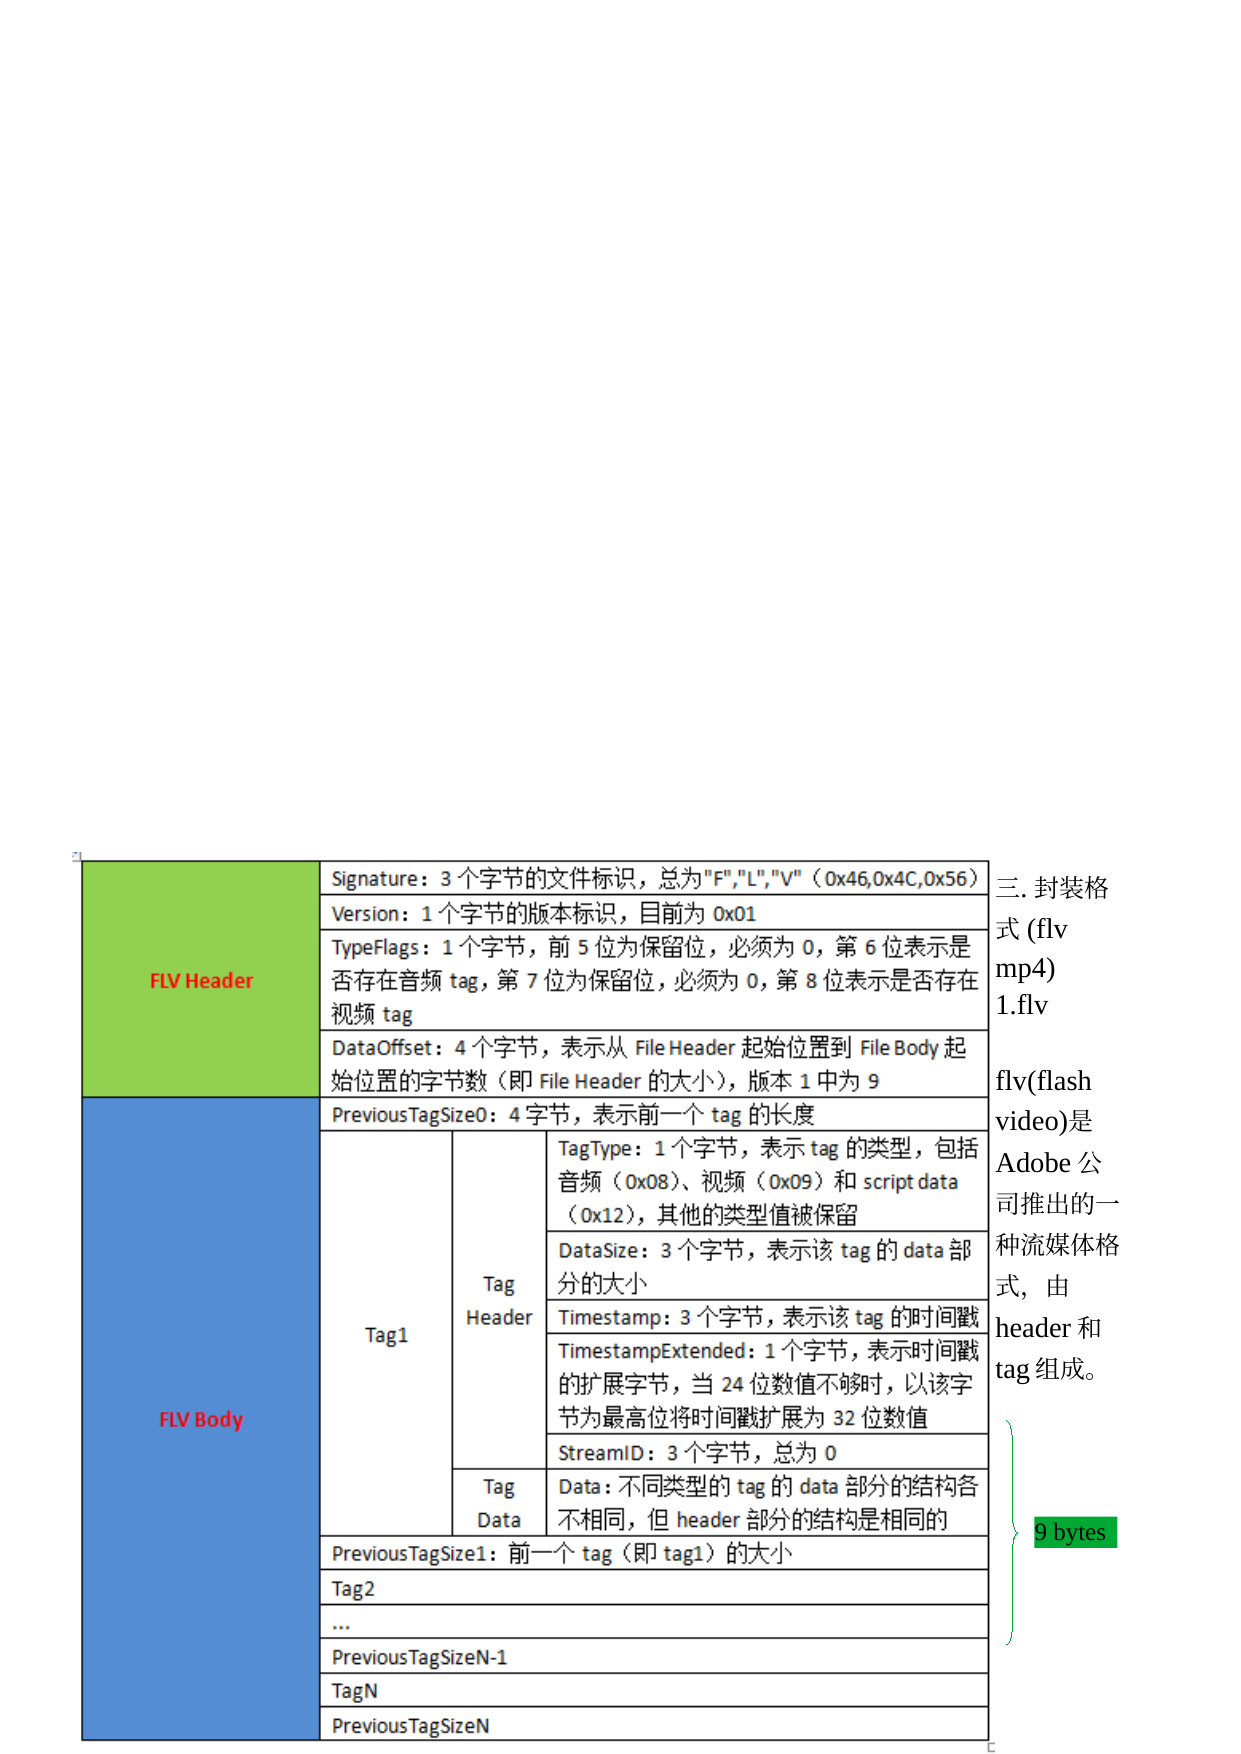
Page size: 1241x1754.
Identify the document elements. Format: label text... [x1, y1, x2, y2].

text 1.flv [995, 988, 1122, 1021]
text flv(flash video)是Adobe公司推出的一种流媒体格式，由header和tag组成。 [995, 1026, 1122, 1385]
text 三. 封装格式 (flv mp4) [995, 868, 1122, 983]
picture [72, 852, 995, 1754]
